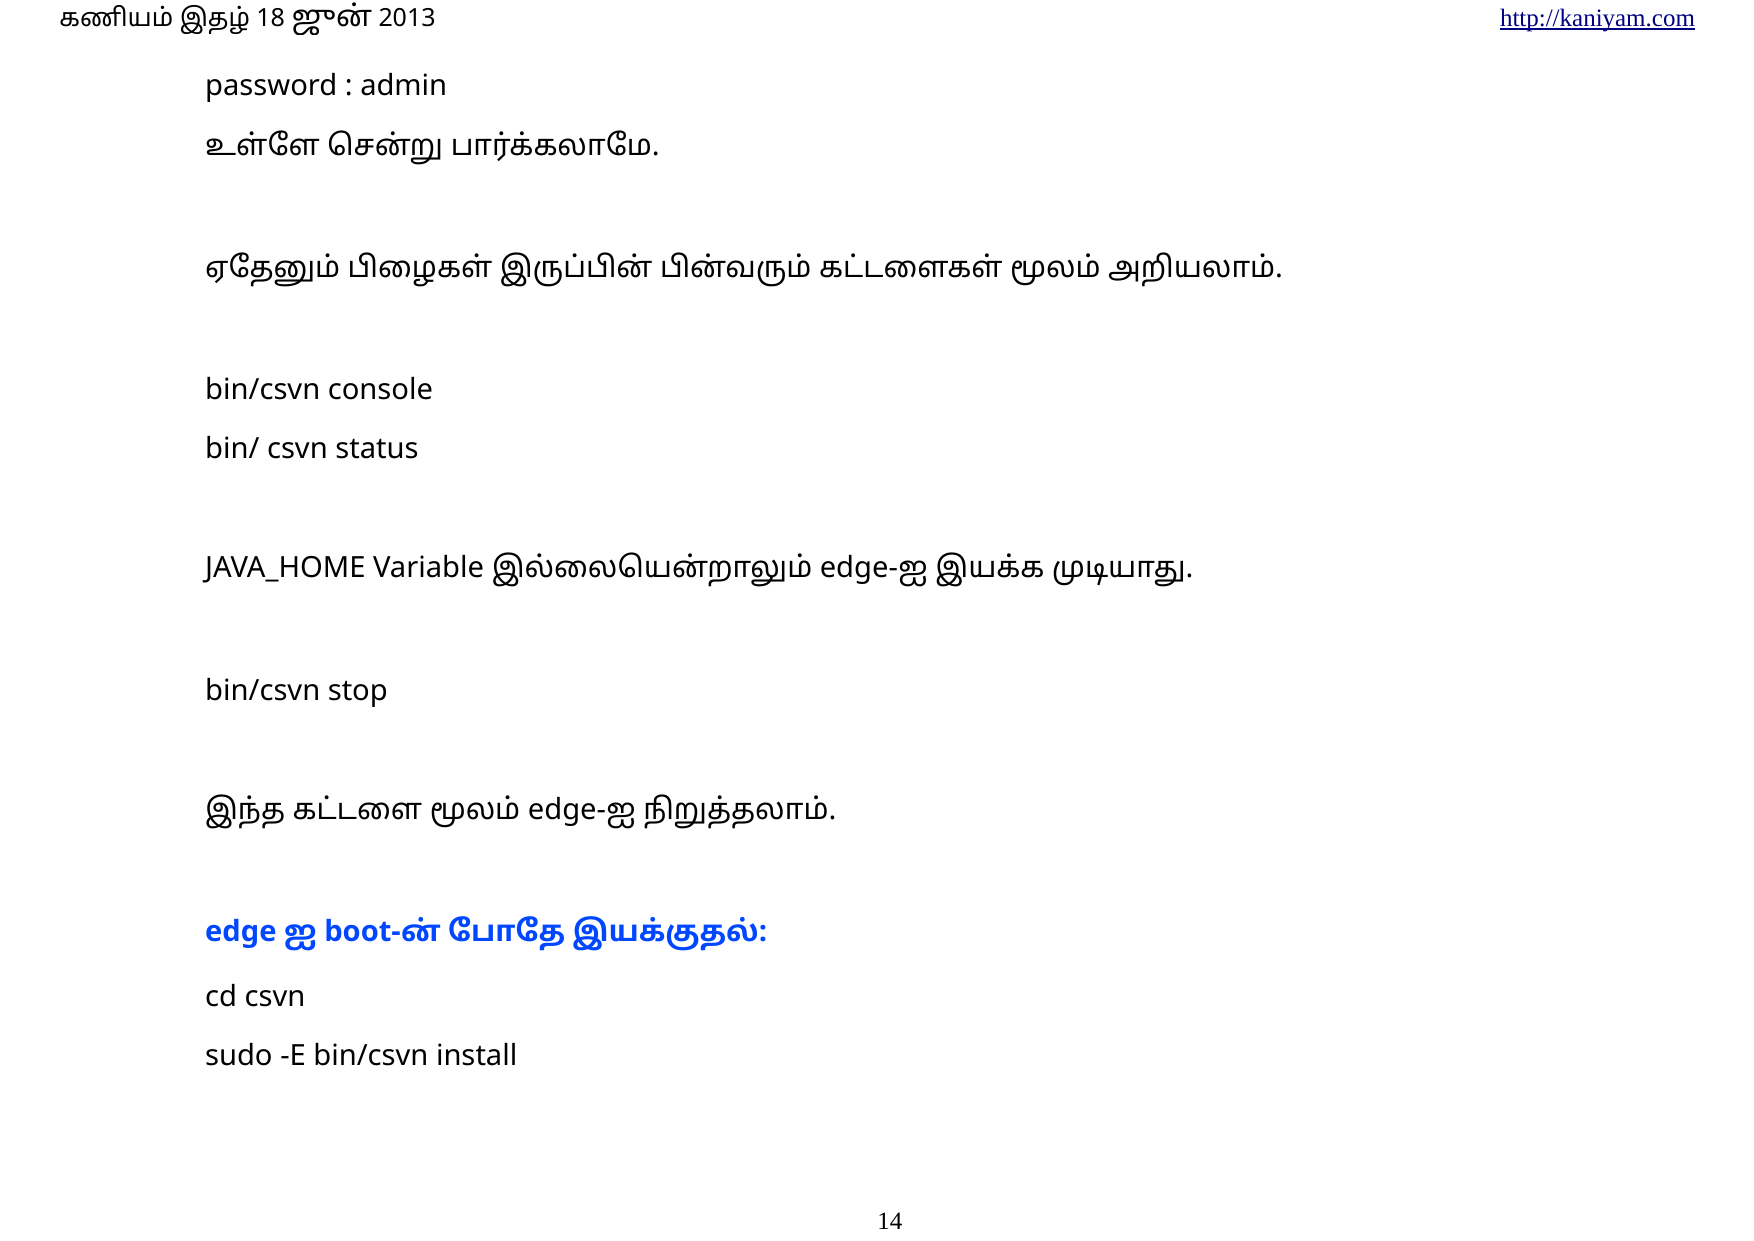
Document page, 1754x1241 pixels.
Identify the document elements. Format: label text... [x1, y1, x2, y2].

list bin/csvn stop [205, 669, 1695, 709]
list உள்ளே சென்று பார்க்கலாமே. [205, 124, 1695, 226]
list இந்த கட்டளை மூலம் edge-ஐ நிறுத்தலாம். [205, 788, 1695, 891]
list JAVA_HOME Variable இல்லையென்றாலும் edge-ஐ இயக்க முடியாது. [205, 487, 1695, 649]
list edge ஐ boot-ன் போதே இயக்குதல்: [205, 910, 1695, 953]
text cd csvn [205, 975, 1695, 1014]
list bin/ csvn status [205, 428, 1695, 467]
text sudo -E bin/csvn install [205, 1034, 1695, 1074]
list ஏதேனும் பிழைகள் இருப்பின் பின்வரும் கட்டளைகள் மூலம் அறியலாம். [205, 246, 1695, 348]
list password : admin [205, 64, 1695, 104]
list bin/csvn console [205, 368, 1695, 408]
